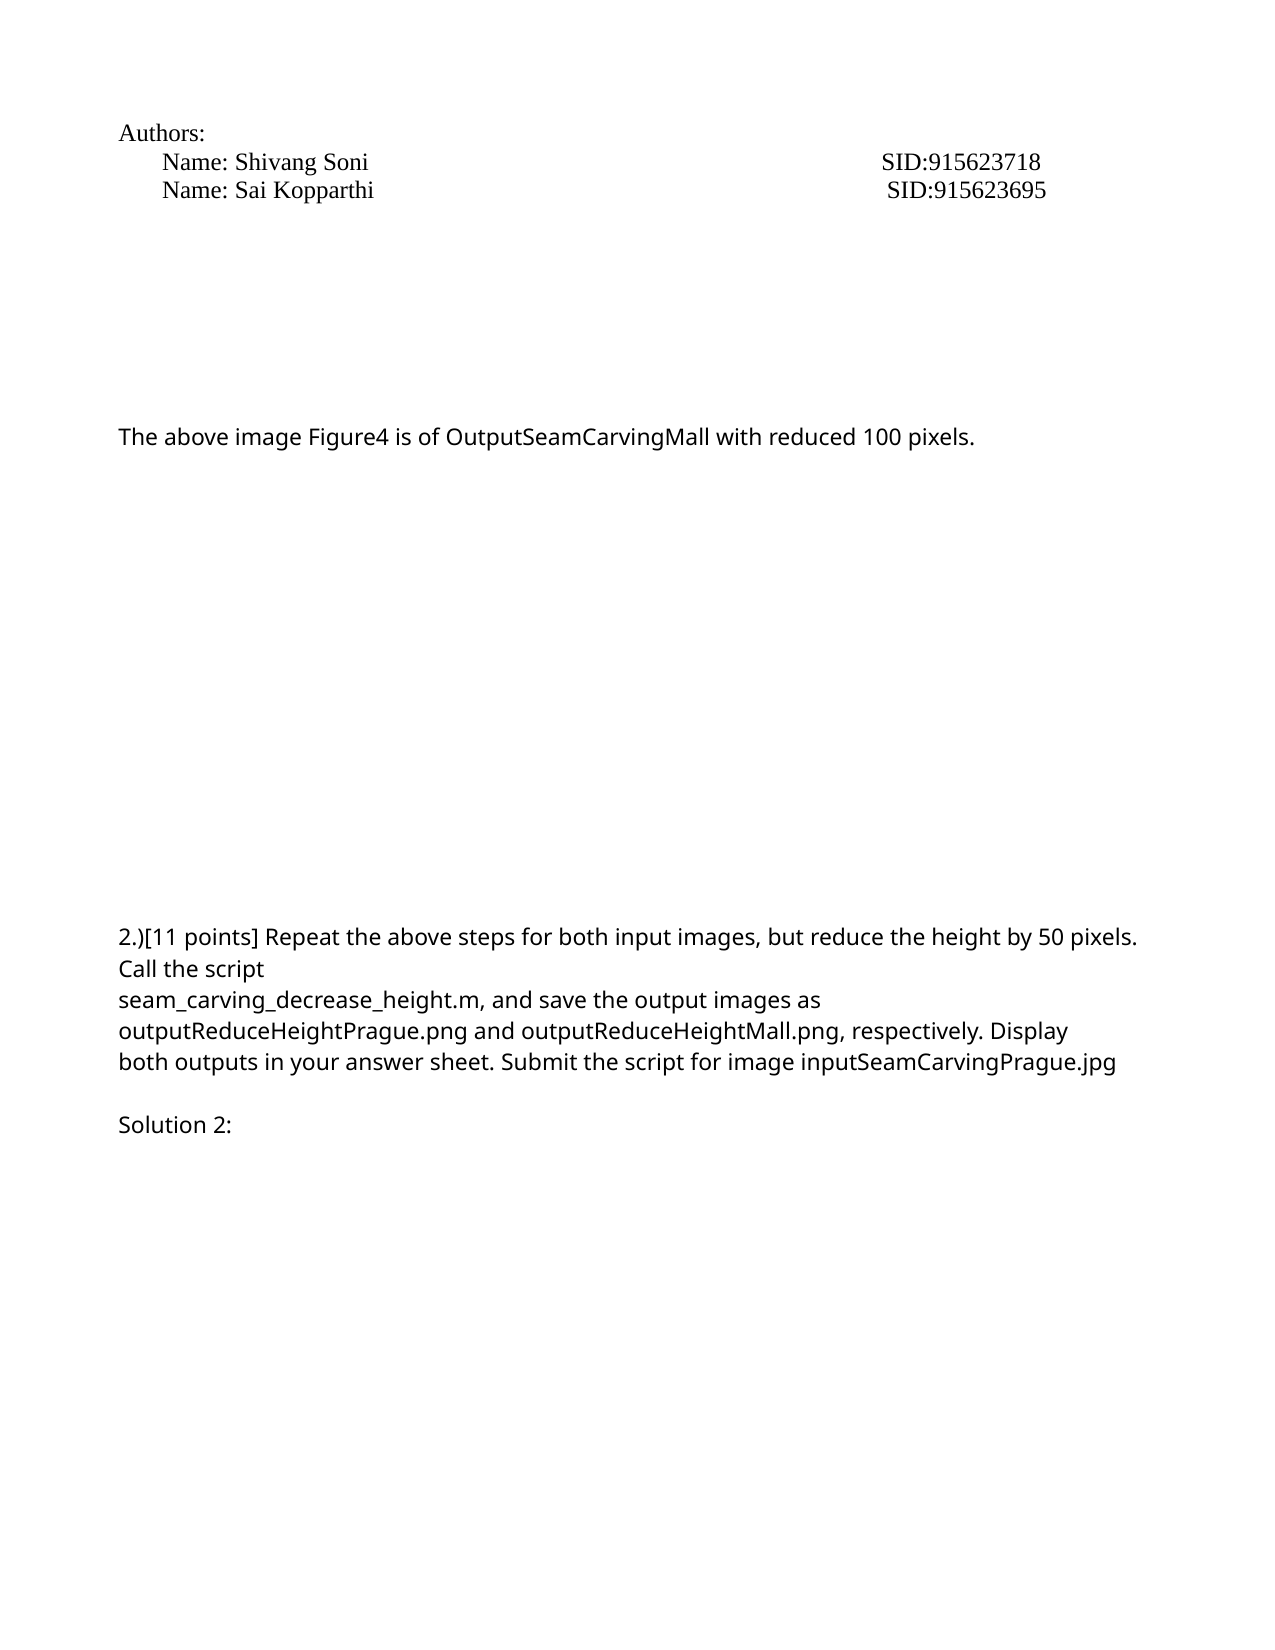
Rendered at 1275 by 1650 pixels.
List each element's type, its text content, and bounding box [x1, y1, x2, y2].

text Solution 2: [118, 1109, 1157, 1140]
text The above image Figure4 is of OutputSeamCarvingMall with reduced 100 pixels. [118, 421, 1157, 453]
text seam_carving_decrease_height.m, and save the output images as [118, 984, 1157, 1015]
text both outputs in your answer sheet. Submit the script for image inputSeamCarvingPrague.jpg [118, 1046, 1157, 1078]
text 2.)[11 points] Repeat the above steps for both input images, but reduce the height by 50 pixels. Call the script [118, 921, 1157, 984]
text outputReduceHeightPrague.png and outputReduceHeightMall.png, respectively. Display [118, 1015, 1157, 1046]
